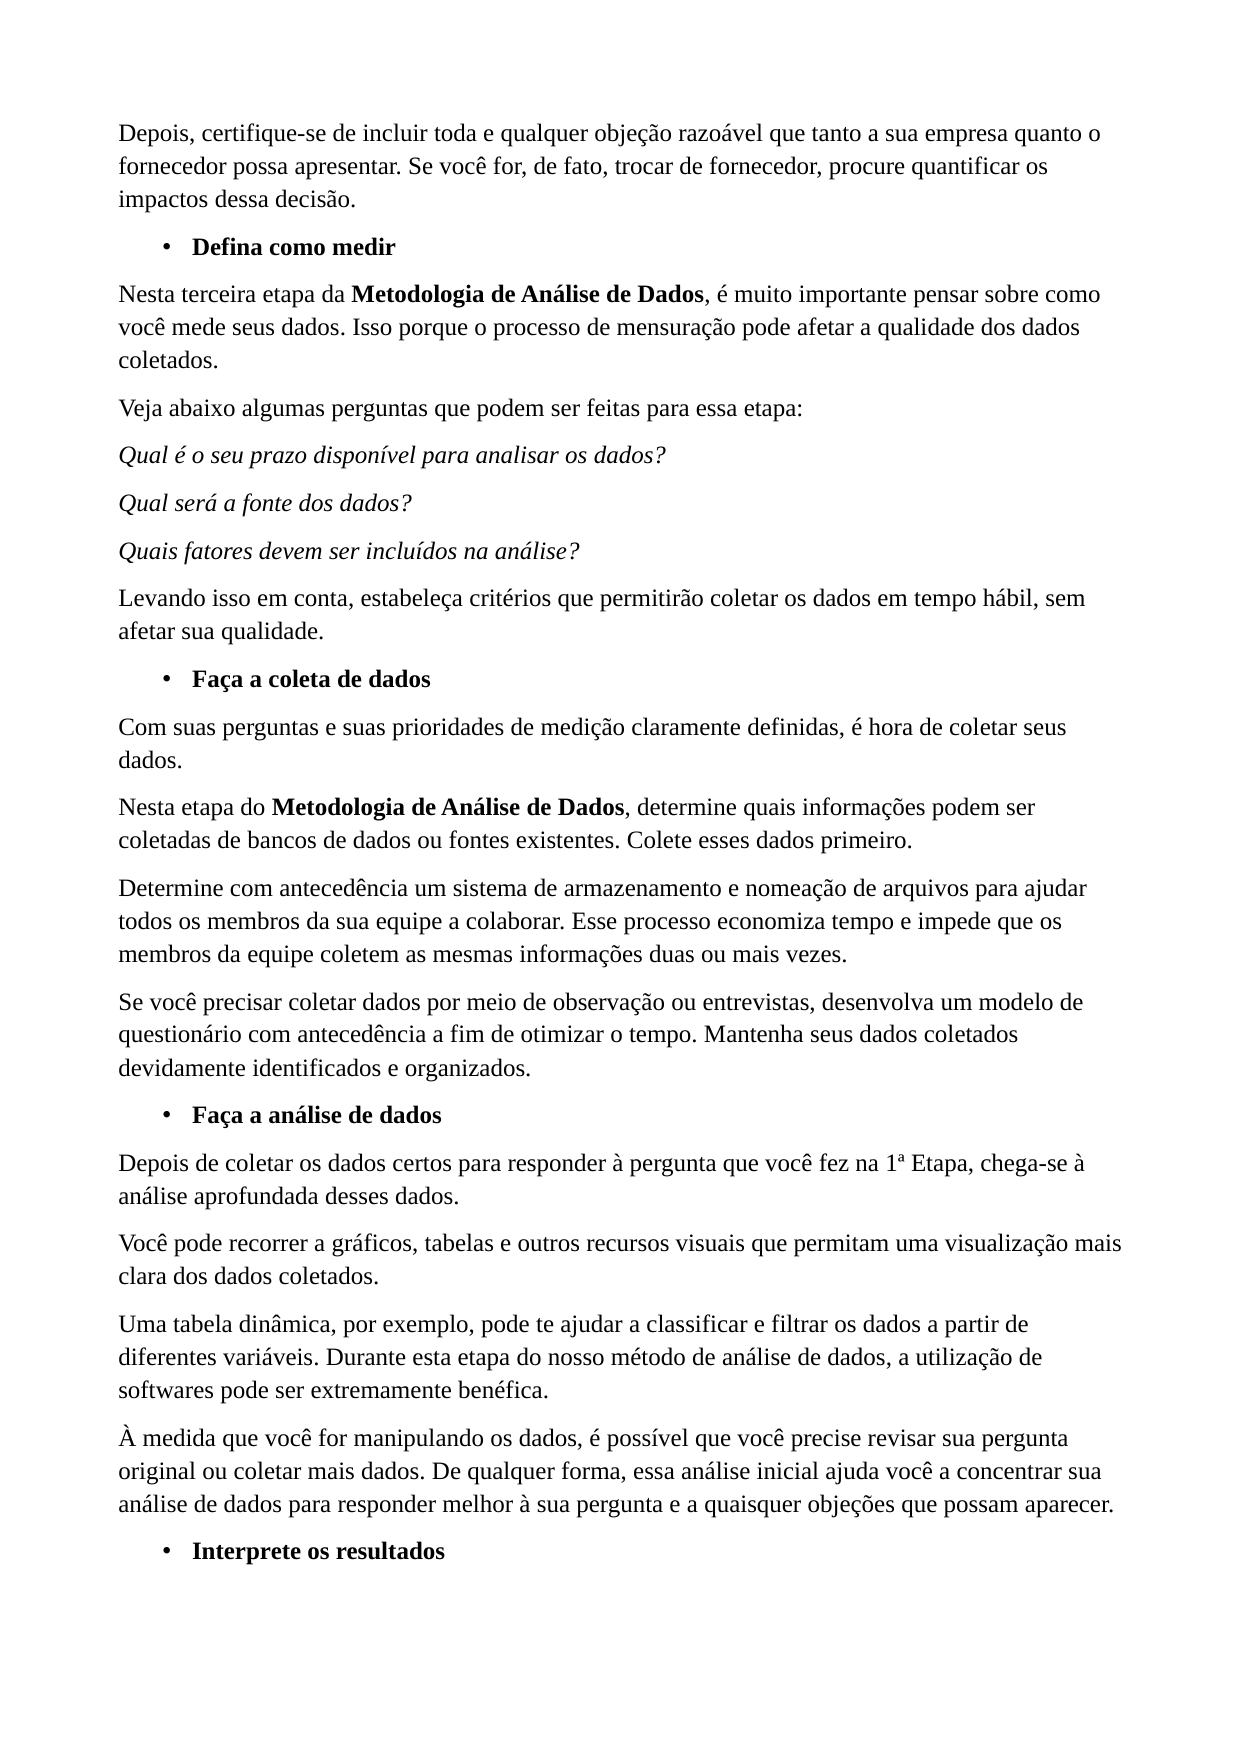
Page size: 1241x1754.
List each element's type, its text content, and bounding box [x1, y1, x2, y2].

text Qual será a fonte dos dados? [118, 488, 1122, 517]
text Depois de coletar os dados certos para responder à pergunta que você fez na 1ª Etapa, chega-se à análise aprofundada desses dados. [118, 1148, 1122, 1209]
text Com suas perguntas e suas prioridades de medição claramente definidas, é hora de coletar seus dados. [118, 712, 1122, 773]
list Interprete os resultados [162, 1536, 1122, 1565]
text Uma tabela dinâmica, por exemplo, pode te ajudar a classificar e filtrar os dados a partir de diferentes variáveis. Durante esta etapa do nosso método de análise de dados, a utilização de softwares pode ser extremamente benéfica. [118, 1309, 1122, 1404]
text Você pode recorrer a gráficos, tabelas e outros recursos visuais que permitam uma visualização mais clara dos dados coletados. [118, 1228, 1122, 1290]
text Levando isso em conta, estabeleça critérios que permitirão coletar os dados em tempo hábil, sem afetar sua qualidade. [118, 583, 1122, 645]
text Veja abaixo algumas perguntas que podem ser feitas para essa etapa: [118, 393, 1122, 422]
list Defina como medir [162, 232, 1122, 261]
text À medida que você for manipulando os dados, é possível que você precise revisar sua pergunta original ou coletar mais dados. De qualquer forma, essa análise inicial ajuda você a concentrar sua análise de dados para responder melhor à sua pergunta e a quaisquer objeções que possam aparecer. [118, 1423, 1122, 1517]
list Faça a coleta de dados [162, 664, 1122, 693]
text Qual é o seu prazo disponível para analisar os dados? [118, 441, 1122, 469]
list Faça a análise de dados [162, 1100, 1122, 1129]
text Depois, certifique-se de incluir toda e qualquer objeção razoável ​​que tanto a sua empresa quanto o fornecedor possa apresentar. Se você for, de fato, trocar de fornecedor, procure quantificar os impactos dessa decisão. [118, 118, 1122, 213]
text Nesta terceira etapa da Metodologia de Análise de Dados, é muito importante pensar sobre como você mede seus dados. Isso porque o processo de mensuração pode afetar a qualidade dos dados coletados. [118, 279, 1122, 374]
text Se você precisar coletar dados por meio de observação ou entrevistas, desenvolva um modelo de questionário com antecedência a fim de otimizar o tempo. Mantenha seus dados coletados devidamente identificados e organizados. [118, 987, 1122, 1081]
text Quais fatores devem ser incluídos na análise? [118, 536, 1122, 564]
text Nesta etapa do Metodologia de Análise de Dados, determine quais informações podem ser coletadas de bancos de dados ou fontes existentes. Colete esses dados primeiro. [118, 792, 1122, 854]
text Determine com antecedência um sistema de armazenamento e nomeação de arquivos para ajudar todos os membros da sua equipe a colaborar. Esse processo economiza tempo e impede que os membros da equipe coletem as mesmas informações duas ou mais vezes. [118, 873, 1122, 968]
